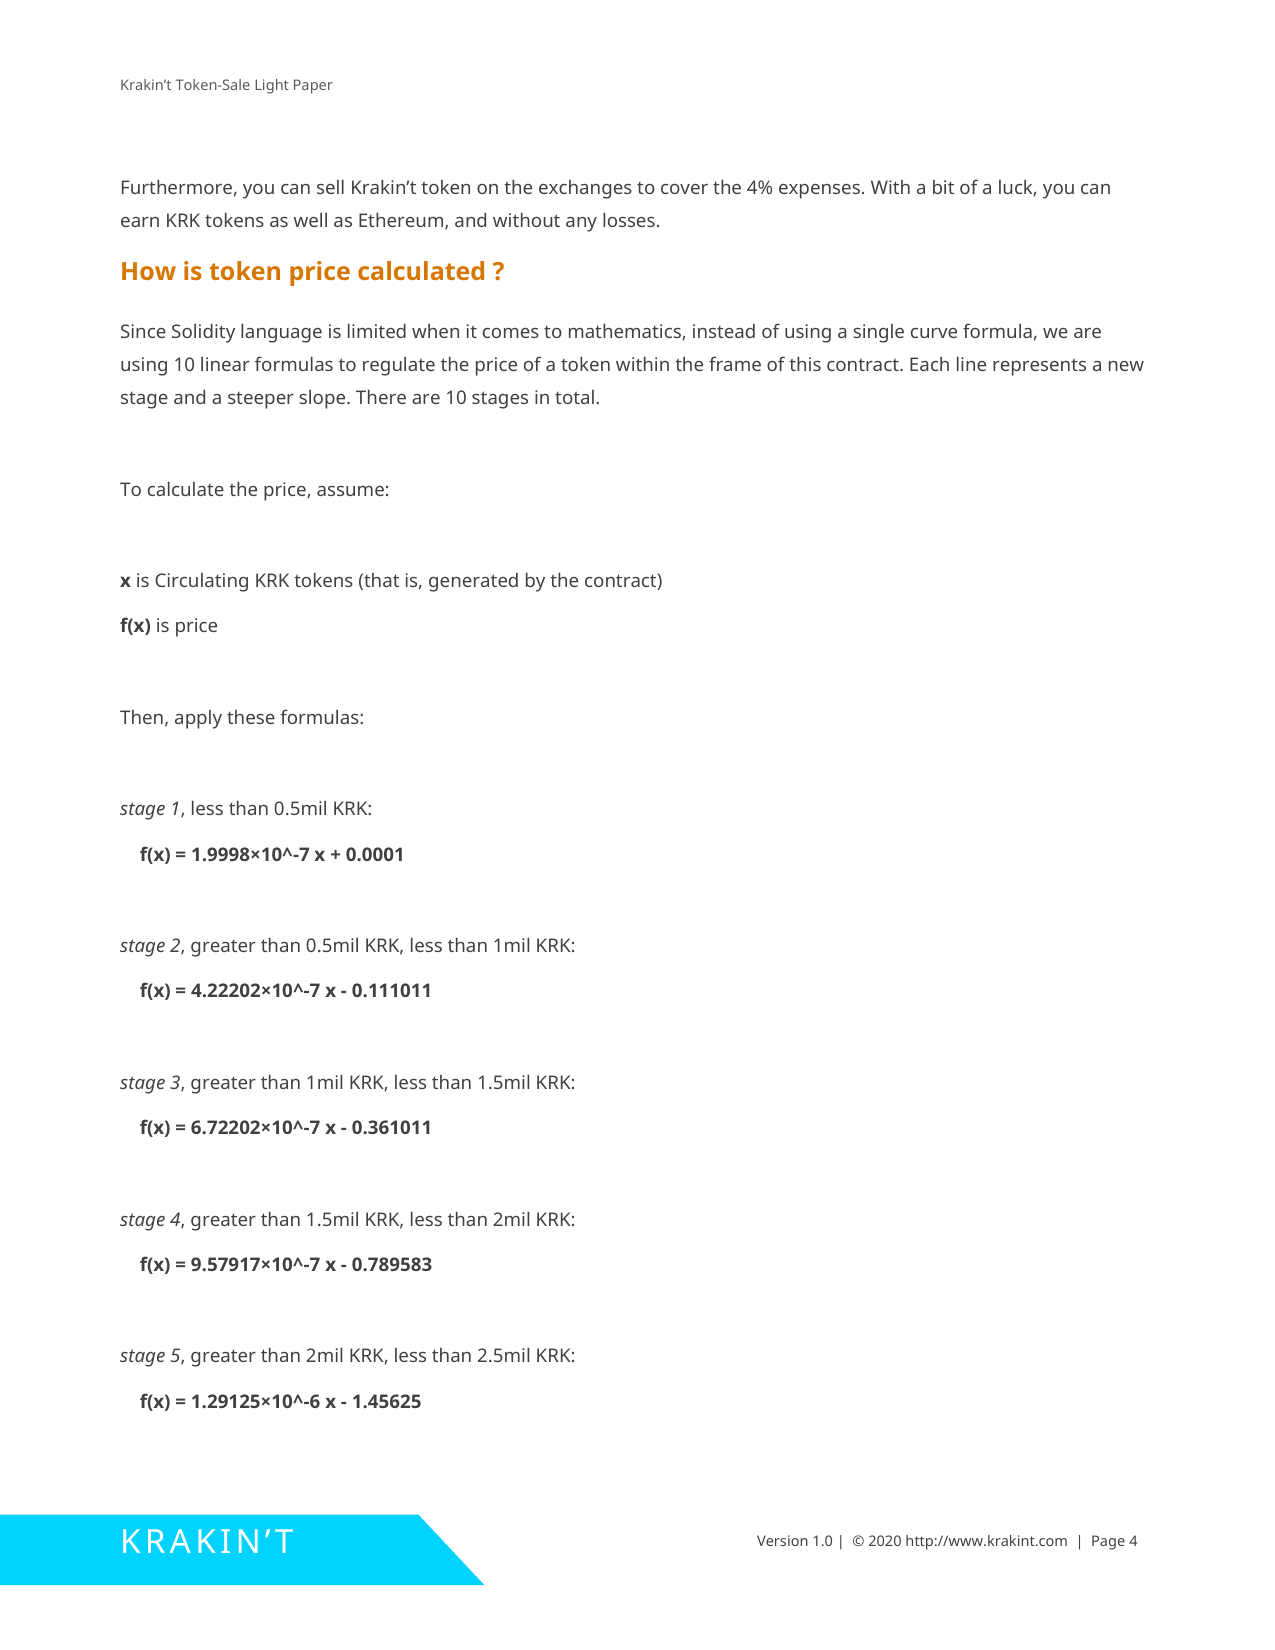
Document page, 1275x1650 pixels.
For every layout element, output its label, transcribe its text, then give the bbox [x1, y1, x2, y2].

text How is token price calculated ? [120, 253, 1155, 287]
text stage 2, greater than 0.5mil KRK, less than 1mil KRK: [120, 932, 1155, 958]
text Furthermore, you can sell Krakin’t token on the exchanges to cover the 4% expenses. With a bit of a luck, you can earn KRK tokens as well as Ethereum, and without any losses. [120, 174, 1155, 233]
text f(x) = 6.72202×10^-7 x - 0.361011 [120, 1114, 1155, 1140]
text stage 1, less than 0.5mil KRK: [120, 795, 1155, 821]
text f(x) = 1.29125×10^-6 x - 1.45625 [120, 1388, 1155, 1414]
text f(x) = 4.22202×10^-7 x - 0.111011 [120, 978, 1155, 1003]
text f(x) = 9.57917×10^-7 x - 0.789583 [120, 1251, 1155, 1277]
text stage 3, greater than 1mil KRK, less than 1.5mil KRK: [120, 1069, 1155, 1094]
text Then, apply these formulas: [120, 704, 1155, 729]
text Since Solidity language is limited when it comes to mathematics, instead of using a single curve formula, we are using 10 linear formulas to regulate the price of a token within the frame of this contract. Each line represents a new stage and a steeper slope. There are 10 stages in total. [120, 318, 1155, 410]
text To calculate the price, assume: [120, 476, 1155, 501]
text f(x) is price [120, 613, 1155, 638]
text stage 5, greater than 2mil KRK, less than 2.5mil KRK: [120, 1343, 1155, 1368]
text x is Circulating KRK tokens (that is, generated by the contract) [120, 567, 1155, 593]
text stage 4, greater than 1.5mil KRK, less than 2mil KRK: [120, 1206, 1155, 1231]
text f(x) = 1.9998×10^-7 x + 0.0001 [120, 841, 1155, 866]
